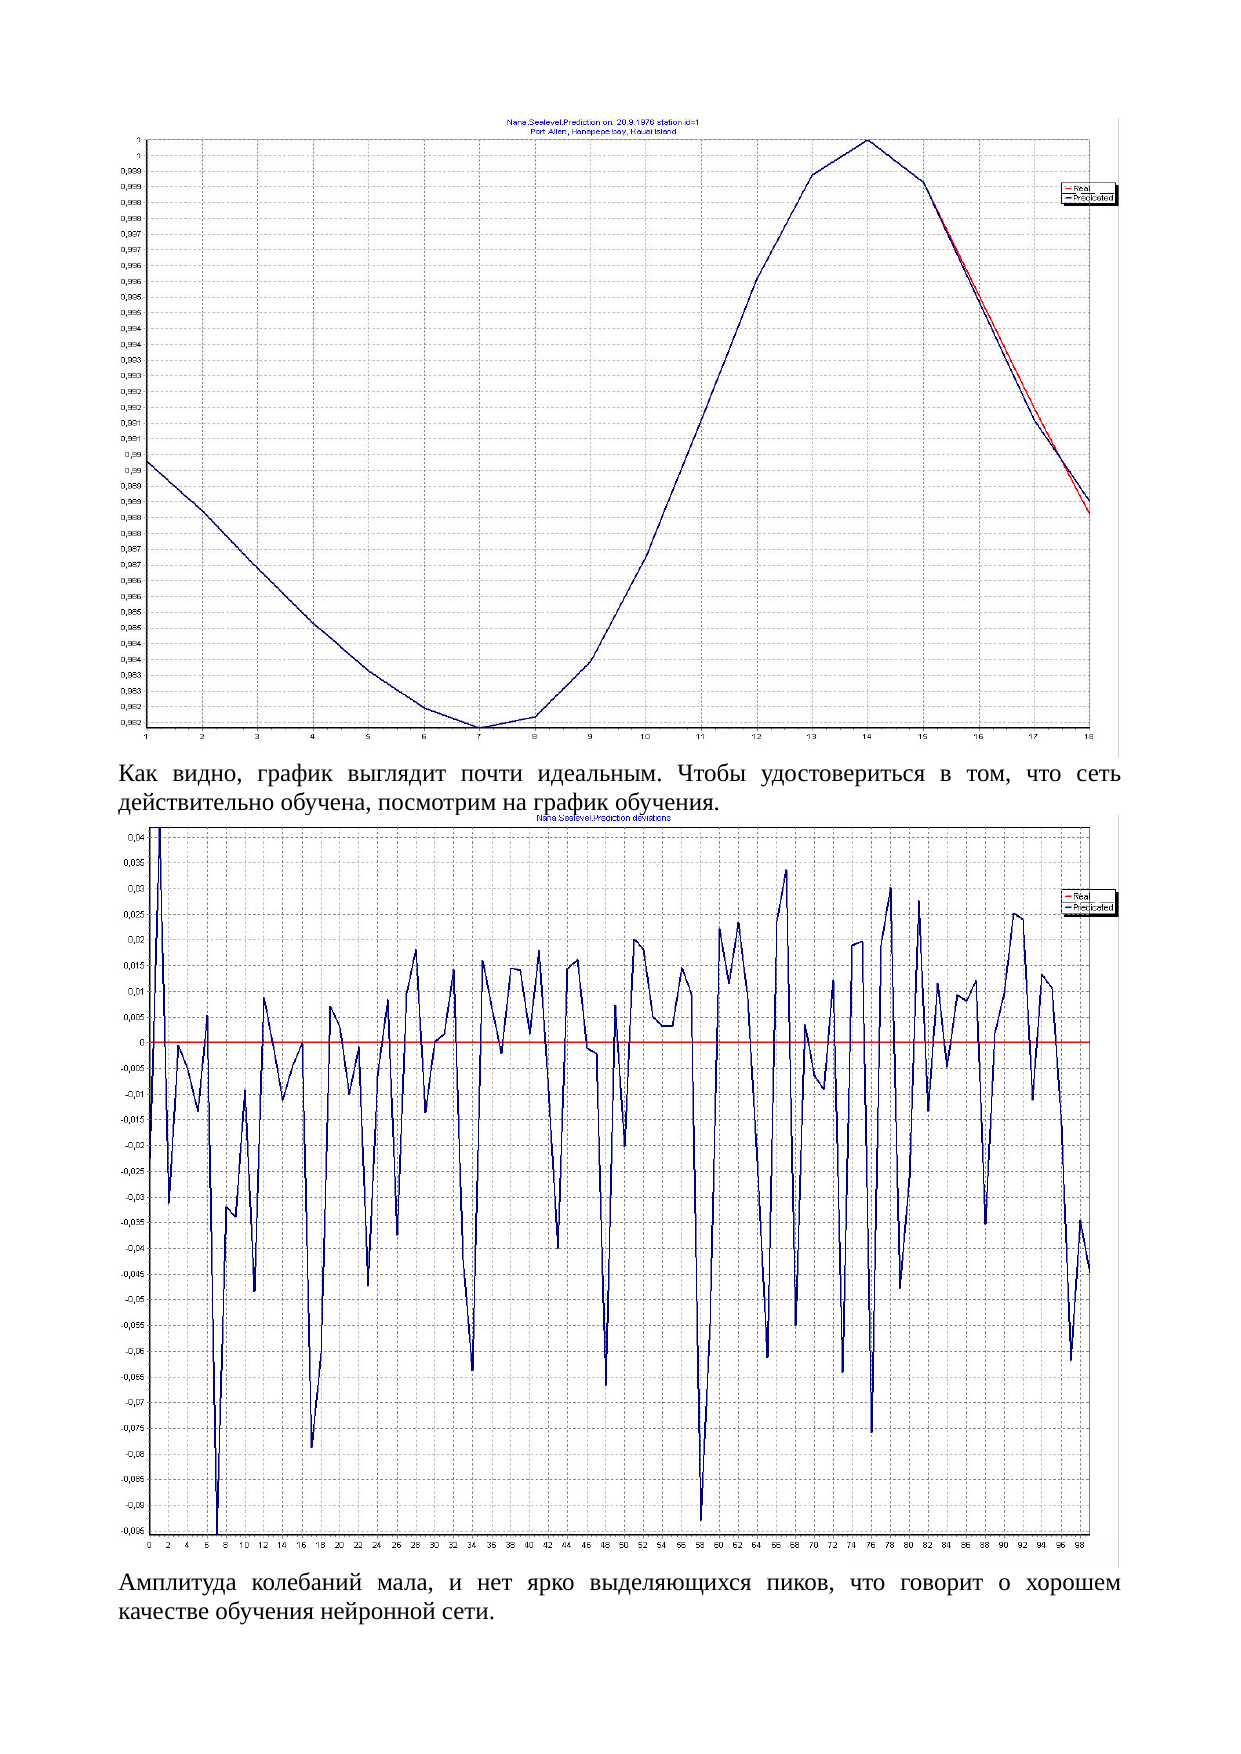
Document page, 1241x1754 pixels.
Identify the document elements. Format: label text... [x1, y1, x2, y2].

picture [118, 815, 1122, 1568]
text Амплитуда колебаний мала, и нет ярко выделяющихся пиков, что говорит о хорошем качестве обучения нейронной сети. [118, 1568, 1122, 1625]
picture [118, 118, 1122, 758]
text Как видно, график выглядит почти идеальным. Чтобы удостовериться в том, что сеть действительно обучена, посмотрим на график обучения. [118, 758, 1122, 815]
